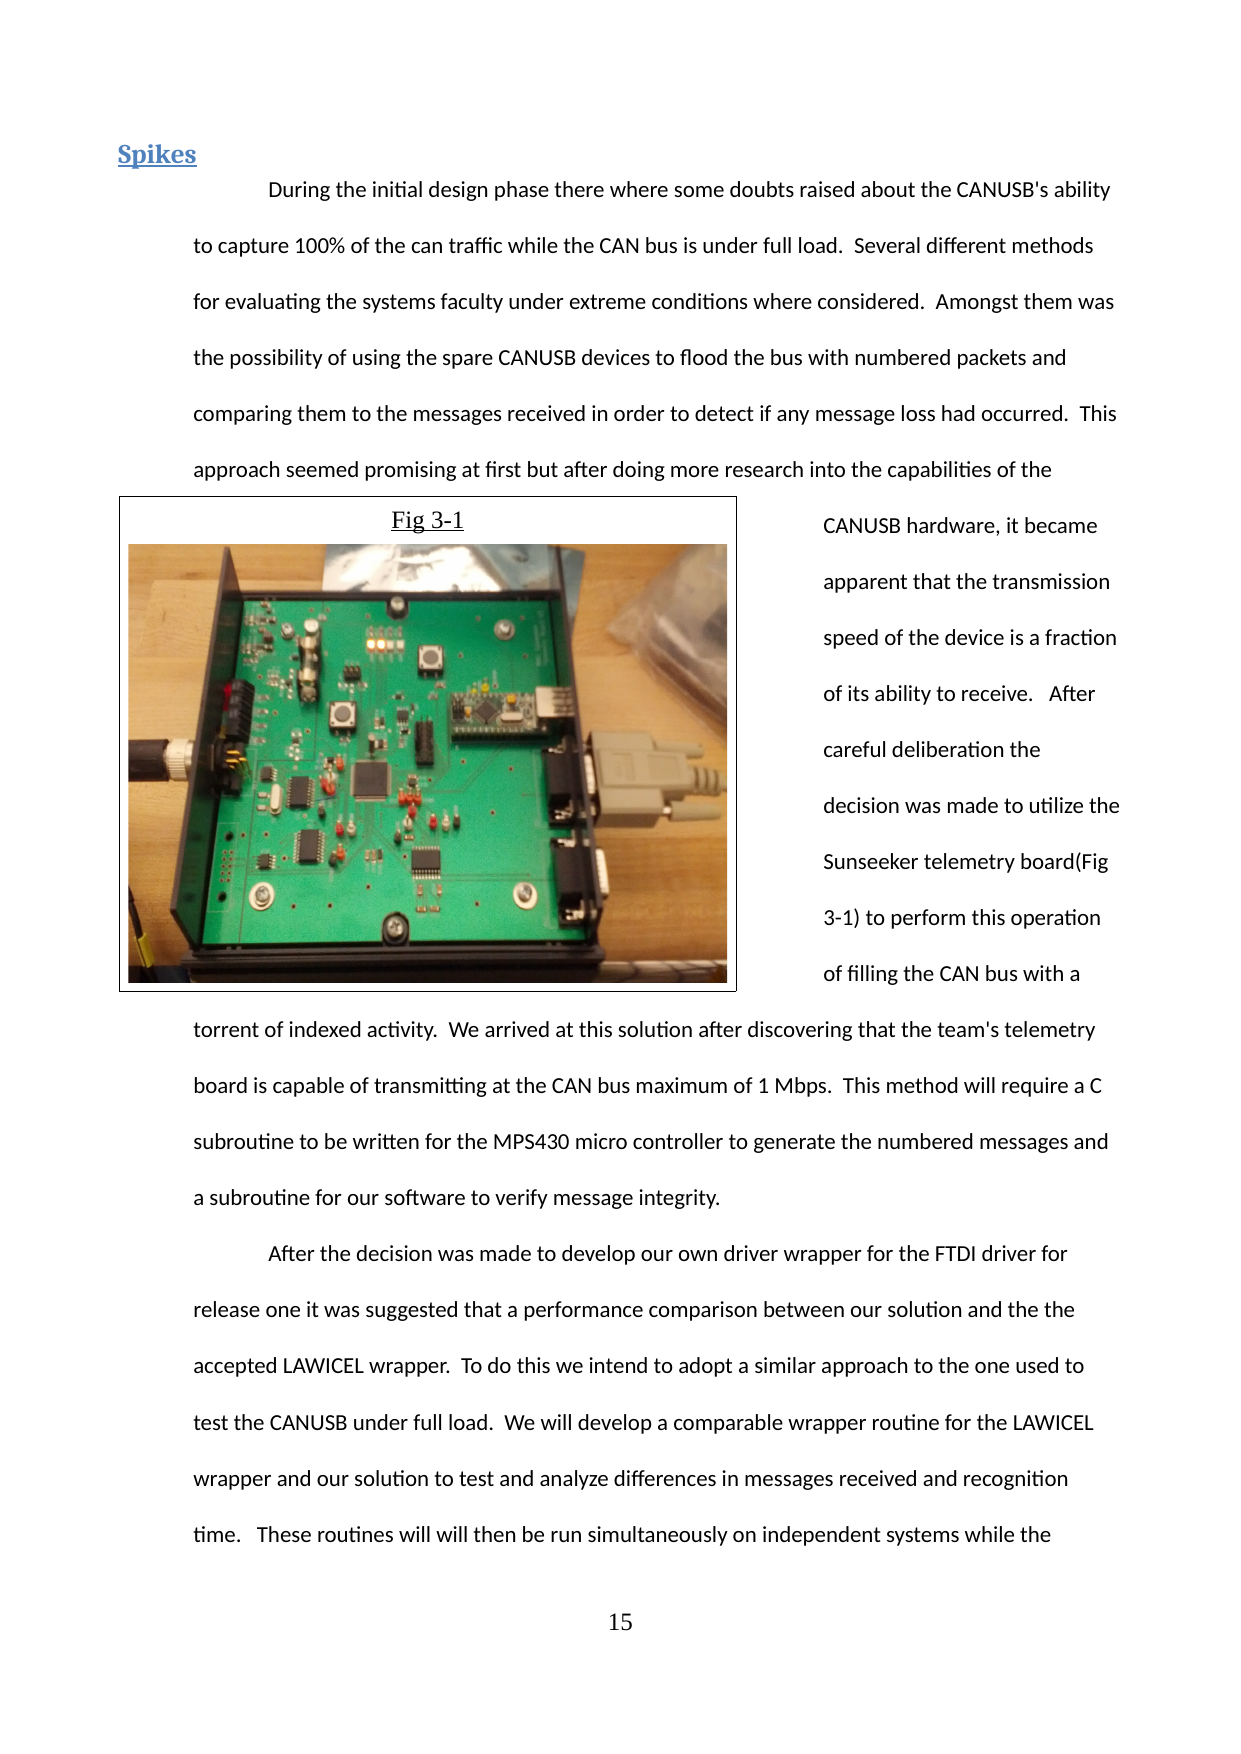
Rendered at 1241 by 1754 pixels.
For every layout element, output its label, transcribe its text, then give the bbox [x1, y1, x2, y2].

picture [128, 544, 728, 983]
subtitle Spikes [118, 139, 1122, 170]
text After the decision was made to develop our own driver wrapper for the FTDI driver for release one it was suggested that a performance comparison between our solution and the the accepted LAWICEL wrapper. To do this we intend to adopt a similar approach to the one used to test the CANUSB under full load. We will develop a comparable wrapper routine for the LAWICEL wrapper and our solution to test and analyze differences in messages received and recognition time. These routines will will then be run simultaneously on independent systems while the [193, 1239, 1122, 1548]
text During the initial design phase there where some doubts raised about the CANUSB's ability to capture 100% of the can traffic while the CAN bus is under full load. Several different methods for evaluating the systems faculty under extreme conditions where considered. Amongst them was the possibility of using the spare CANUSB devices to flood the bus with numbered packets and comparing them to the messages received in order to detect if any message loss had occurred. This approach seemed promising at first but after doing more research into the capabilities of the CANUSB hardware, it became apparent that the transmission speed of the device is a fraction of its ability to receive. After careful deliberation the decision was made to utilize the Sunseeker telemetry board(Fig 3-1) to perform this operation of filling the CAN bus with a torrent of indexed activity. We arrived at this solution after discovering that the team's telemetry board is capable of transmitting at the CAN bus maximum of 1 Mbps. This method will require a C subroutine to be written for the MPS430 micro controller to generate the numbered messages and a subroutine for our software to verify message integrity. [120, 497, 736, 991]
text During the initial design phase there where some doubts raised about the CANUSB's ability to capture 100% of the can traffic while the CAN bus is under full load. Several different methods for evaluating the systems faculty under extreme conditions where considered. Amongst them was the possibility of using the spare CANUSB devices to flood the bus with numbered packets and comparing them to the messages received in order to detect if any message loss had occurred. This approach seemed promising at first but after doing more research into the capabilities of the CANUSB hardware, it became apparent that the transmission speed of the device is a fraction of its ability to receive. After careful deliberation the decision was made to utilize the Sunseeker telemetry board(Fig 3-1) to perform this operation of filling the CAN bus with a torrent of indexed activity. We arrived at this solution after discovering that the team's telemetry board is capable of transmitting at the CAN bus maximum of 1 Mbps. This method will require a C subroutine to be written for the MPS430 micro controller to generate the numbered messages and a subroutine for our software to verify message integrity. [193, 175, 1122, 1211]
text Fig 3-1 [128, 505, 727, 533]
